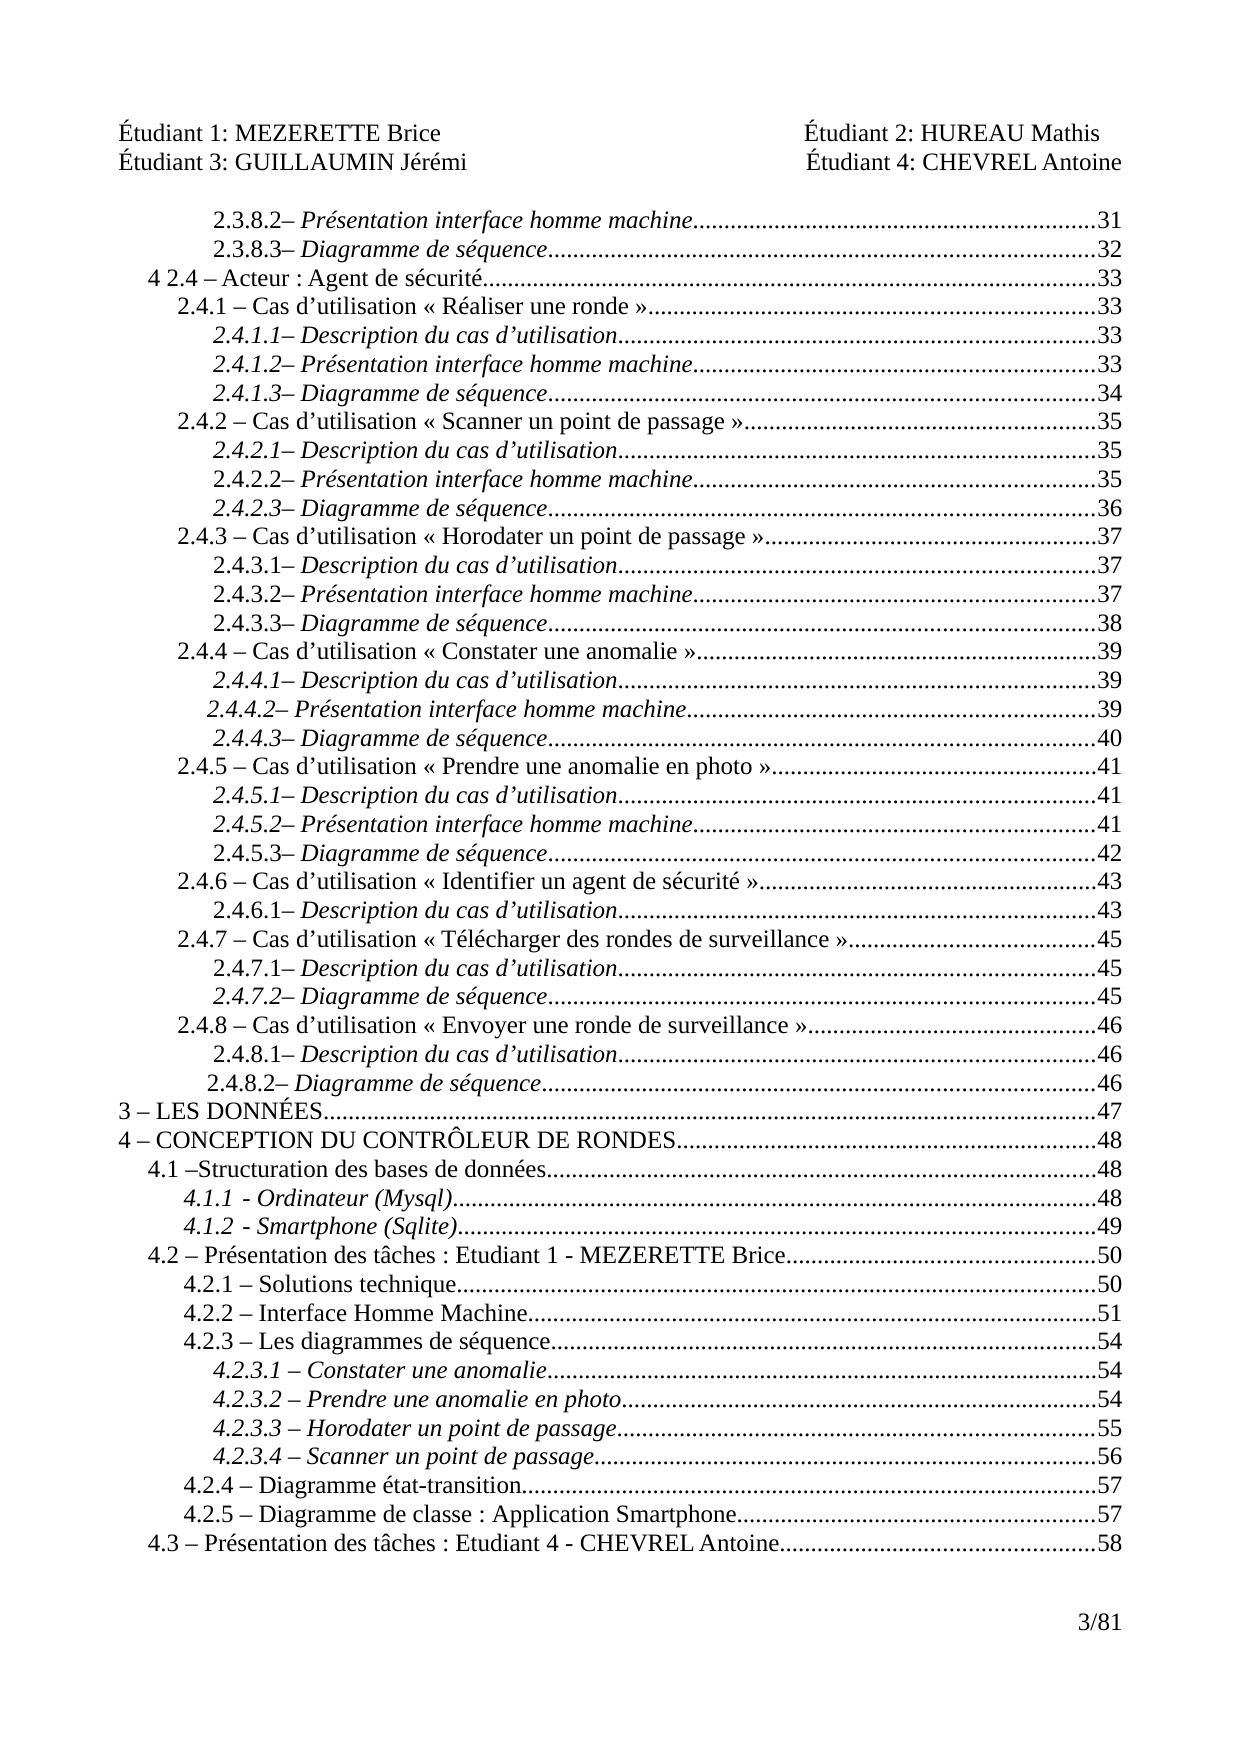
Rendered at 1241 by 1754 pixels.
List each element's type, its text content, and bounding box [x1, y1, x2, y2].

text 2.4.1.3– Diagramme de séquence 34 [207, 378, 1122, 406]
text 2.4.2 – Cas d’utilisation « Scanner un point de passage » 35 [177, 406, 1122, 435]
text 4.2 – Présentation des tâches : Etudiant 1 - MEZERETTE Brice 50 [148, 1240, 1122, 1269]
text 4.2.3.3 – Horodater un point de passage 55 [207, 1413, 1122, 1441]
text 2.4.8.2– Diagramme de séquence 46 [207, 1068, 1122, 1096]
text 4.2.1 – Solutions technique 50 [177, 1269, 1122, 1298]
text 2.4.5.1– Description du cas d’utilisation 41 [207, 780, 1122, 809]
text 4.3 – Présentation des tâches : Etudiant 4 - CHEVREL Antoine 58 [148, 1528, 1122, 1556]
text 2.4.1.2– Présentation interface homme machine 33 [207, 349, 1122, 378]
text 2.4.4.1– Description du cas d’utilisation 39 [207, 665, 1122, 694]
text 2.4.5 – Cas d’utilisation « Prendre une anomalie en photo » 41 [177, 751, 1122, 780]
text 4.1 –Structuration des bases de données 48 [148, 1154, 1122, 1183]
text 3 – LES DONNÉES 47 [118, 1096, 1122, 1125]
text 2.4.8.1– Description du cas d’utilisation 46 [207, 1039, 1122, 1068]
text 2.4.3.2– Présentation interface homme machine 37 [207, 579, 1122, 608]
text 2.4.3.3– Diagramme de séquence 38 [207, 608, 1122, 636]
text 2.4.4.2– Présentation interface homme machine 39 [207, 694, 1122, 723]
text 2.4.7 – Cas d’utilisation « Télécharger des rondes de surveillance » 45 [177, 924, 1122, 953]
text 4.2.3.1 – Constater une anomalie 54 [207, 1355, 1122, 1384]
text 2.4.4.3– Diagramme de séquence 40 [207, 723, 1122, 751]
text 2.4.8 – Cas d’utilisation « Envoyer une ronde de surveillance » 46 [177, 1010, 1122, 1039]
text 4.2.5 – Diagramme de classe : Application Smartphone 57 [177, 1499, 1122, 1528]
text 2.3.8.2– Présentation interface homme machine 31 [207, 205, 1122, 234]
text 4.2.3.4 – Scanner un point de passage 56 [207, 1441, 1122, 1470]
text 2.4.5.3– Diagramme de séquence 42 [207, 838, 1122, 866]
text 4.2.4 – Diagramme état-transition 57 [177, 1470, 1122, 1499]
text 4 – CONCEPTION DU CONTRÔLEUR DE RONDES 48 [118, 1125, 1122, 1154]
text 4.1.2 - Smartphone (Sqlite) 49 [177, 1211, 1122, 1240]
text 4.1.1 - Ordinateur (Mysql) 48 [177, 1183, 1122, 1211]
text 2.4.1.1– Description du cas d’utilisation 33 [207, 320, 1122, 349]
text 4.2.3 – Les diagrammes de séquence 54 [177, 1326, 1122, 1355]
text 2.4.5.2– Présentation interface homme machine 41 [207, 809, 1122, 838]
text 2.4.6 – Cas d’utilisation « Identifier un agent de sécurité » 43 [177, 866, 1122, 895]
text 2.4.2.2– Présentation interface homme machine 35 [207, 464, 1122, 493]
text 2.4.6.1– Description du cas d’utilisation 43 [207, 895, 1122, 924]
text 2.4.2.3– Diagramme de séquence 36 [207, 493, 1122, 521]
text 2.4.1 – Cas d’utilisation « Réaliser une ronde » 33 [177, 291, 1122, 320]
text 2.4.3.1– Description du cas d’utilisation 37 [207, 550, 1122, 579]
text 4 2.4 – Acteur : Agent de sécurité 33 [148, 263, 1122, 291]
text 2.4.3 – Cas d’utilisation « Horodater un point de passage » 37 [177, 521, 1122, 550]
text 2.4.7.1– Description du cas d’utilisation 45 [207, 953, 1122, 981]
text 2.3.8.3– Diagramme de séquence 32 [207, 234, 1122, 263]
text 2.4.7.2– Diagramme de séquence 45 [207, 981, 1122, 1010]
text 4.2.3.2 – Prendre une anomalie en photo 54 [207, 1384, 1122, 1413]
text 4.2.2 – Interface Homme Machine 51 [177, 1298, 1122, 1326]
text 2.4.2.1– Description du cas d’utilisation 35 [207, 435, 1122, 464]
text 2.4.4 – Cas d’utilisation « Constater une anomalie » 39 [177, 636, 1122, 665]
